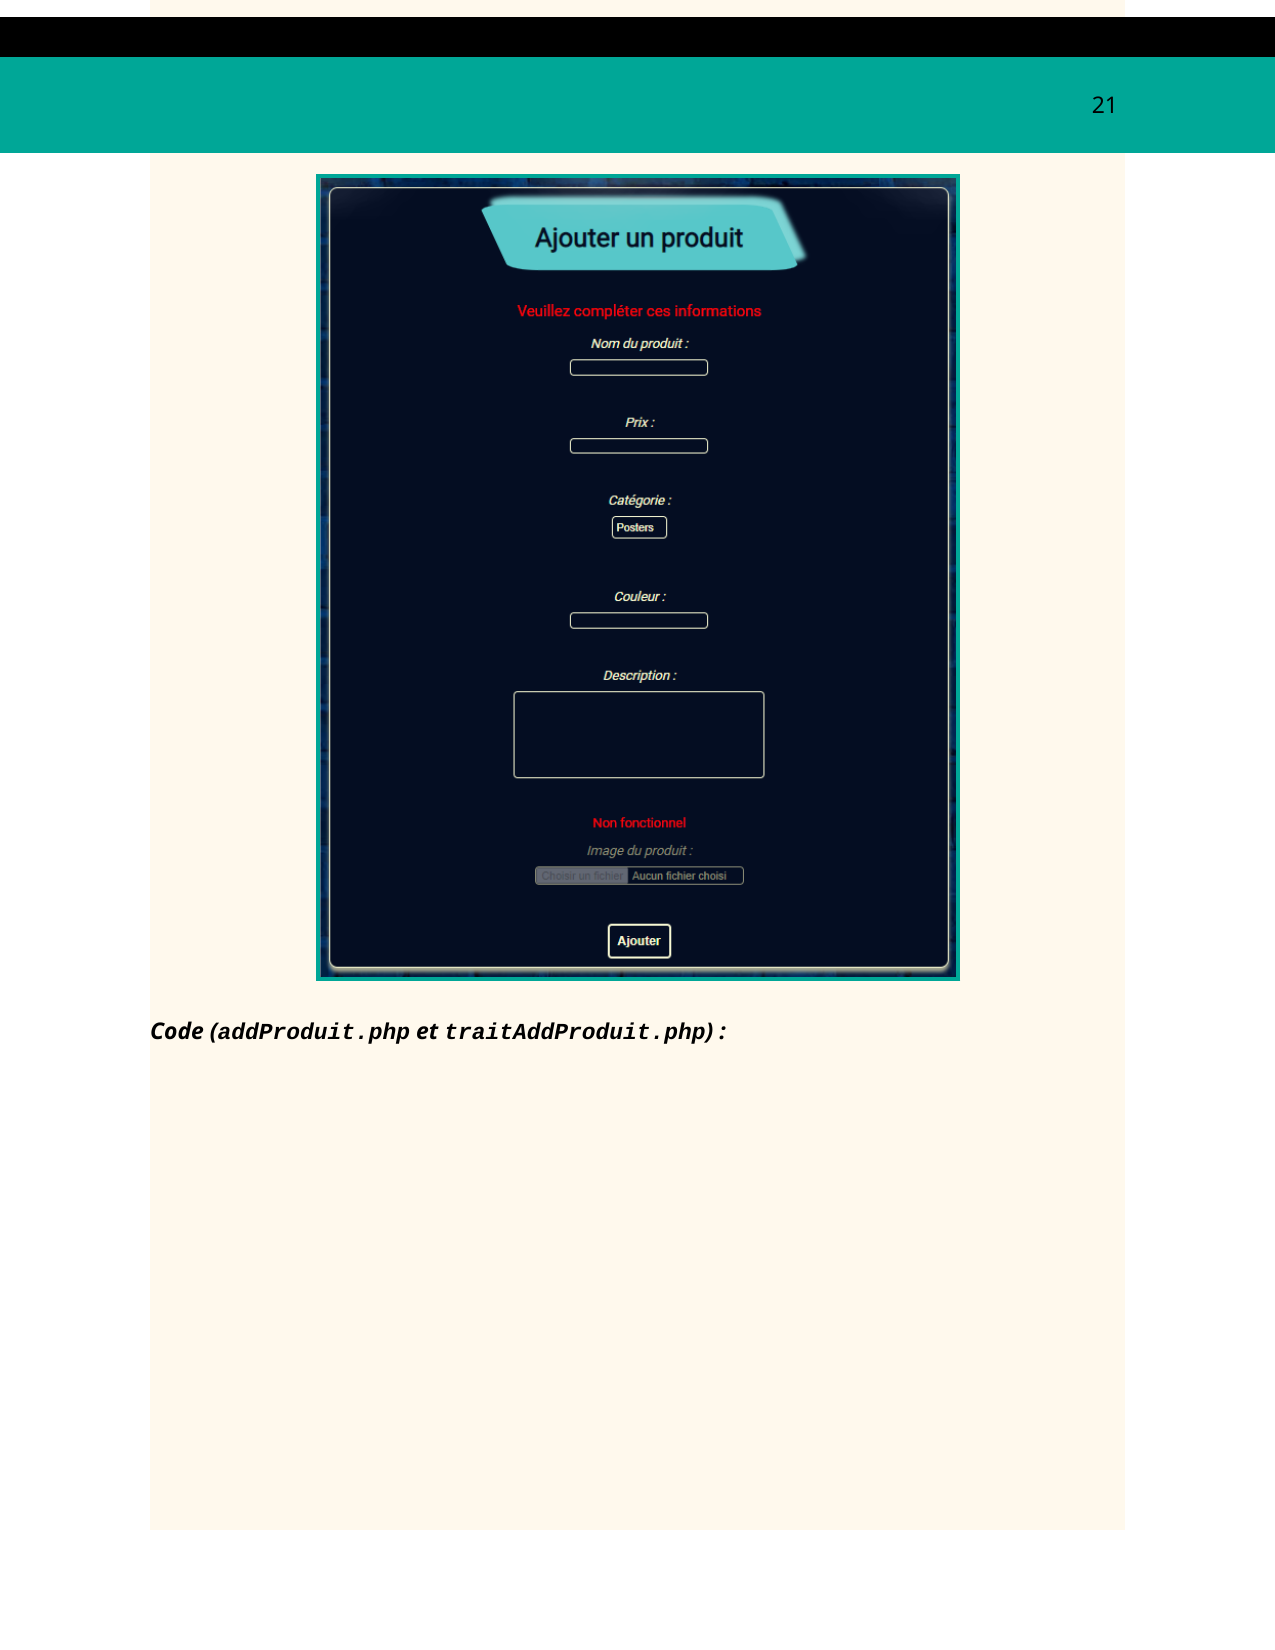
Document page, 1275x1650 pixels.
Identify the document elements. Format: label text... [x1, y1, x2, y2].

text Code (addProduit.php et traitAddProduit.php) : [150, 1015, 1127, 1046]
picture [320, 178, 956, 977]
